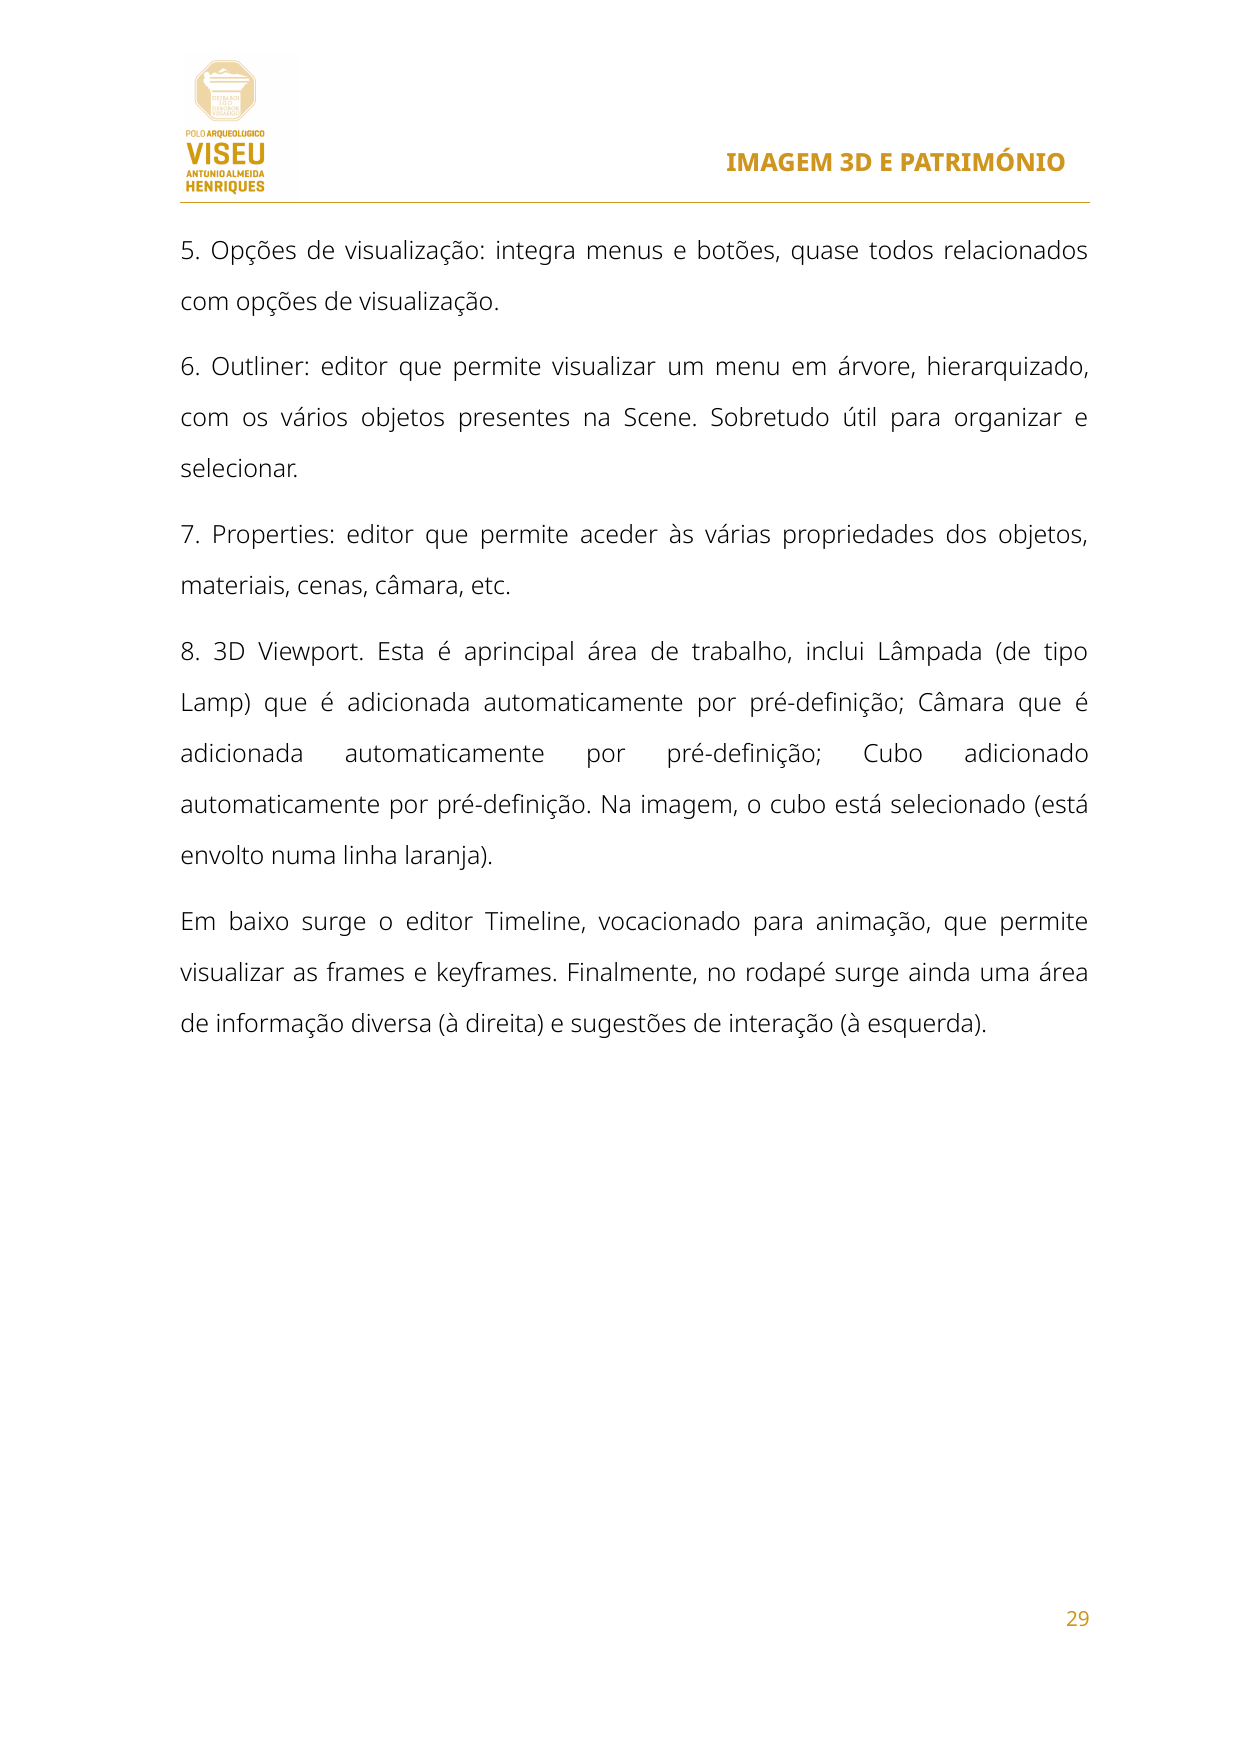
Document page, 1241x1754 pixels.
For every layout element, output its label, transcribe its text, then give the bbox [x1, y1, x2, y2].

text 7. Properties: editor que permite aceder às várias propriedades dos objetos, materiais, cenas, câmara, etc. [180, 517, 1090, 602]
picture [183, 52, 299, 201]
text 8. 3D Viewport. Esta é aprincipal área de trabalho, inclui Lâmpada (de tipo Lamp) que é adicionada automaticamente por pré-definição; Câmara que é adicionada automaticamente por pré-definição; Cubo adicionado automaticamente por pré-definição. Na imagem, o cubo está selecionado (está envolto numa linha laranja). [180, 633, 1090, 872]
text 5. Opções de visualização: integra menus e botões, quase todos relacionados com opções de visualização. [180, 232, 1090, 317]
text 6. Outliner: editor que permite visualizar um menu em árvore, hierarquizado, com os vários objetos presentes na Scene. Sobretudo útil para organizar e selecionar. [180, 349, 1090, 485]
text Em baixo surge o editor Timeline, vocacionado para animação, que permite visualizar as frames e keyframes. Finalmente, no rodapé surge ainda uma área de informação diversa (à direita) e sugestões de interação (à esquerda). [180, 903, 1090, 1039]
